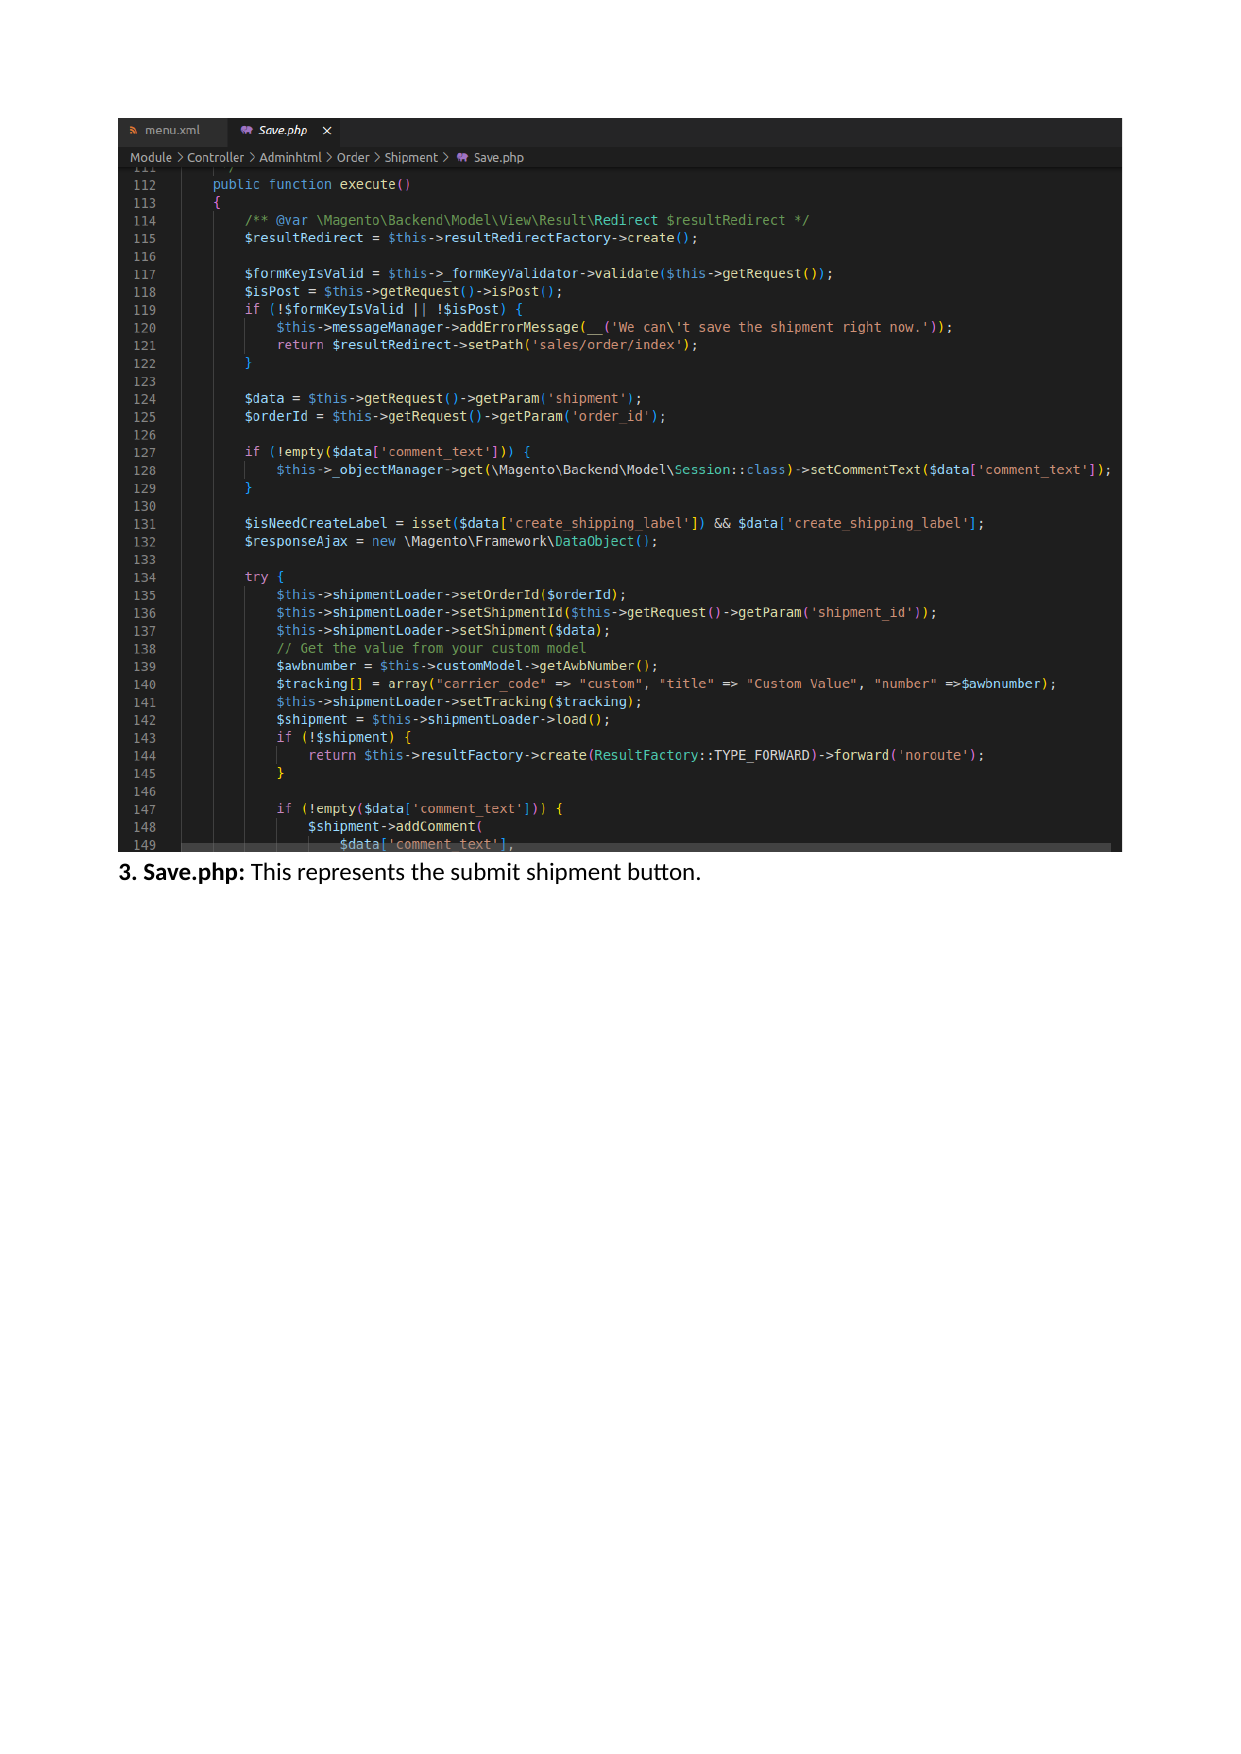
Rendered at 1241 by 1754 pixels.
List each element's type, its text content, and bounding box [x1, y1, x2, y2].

text 3. Save.php: This represents the submit shipment button. [118, 852, 1122, 886]
picture [118, 118, 1123, 852]
